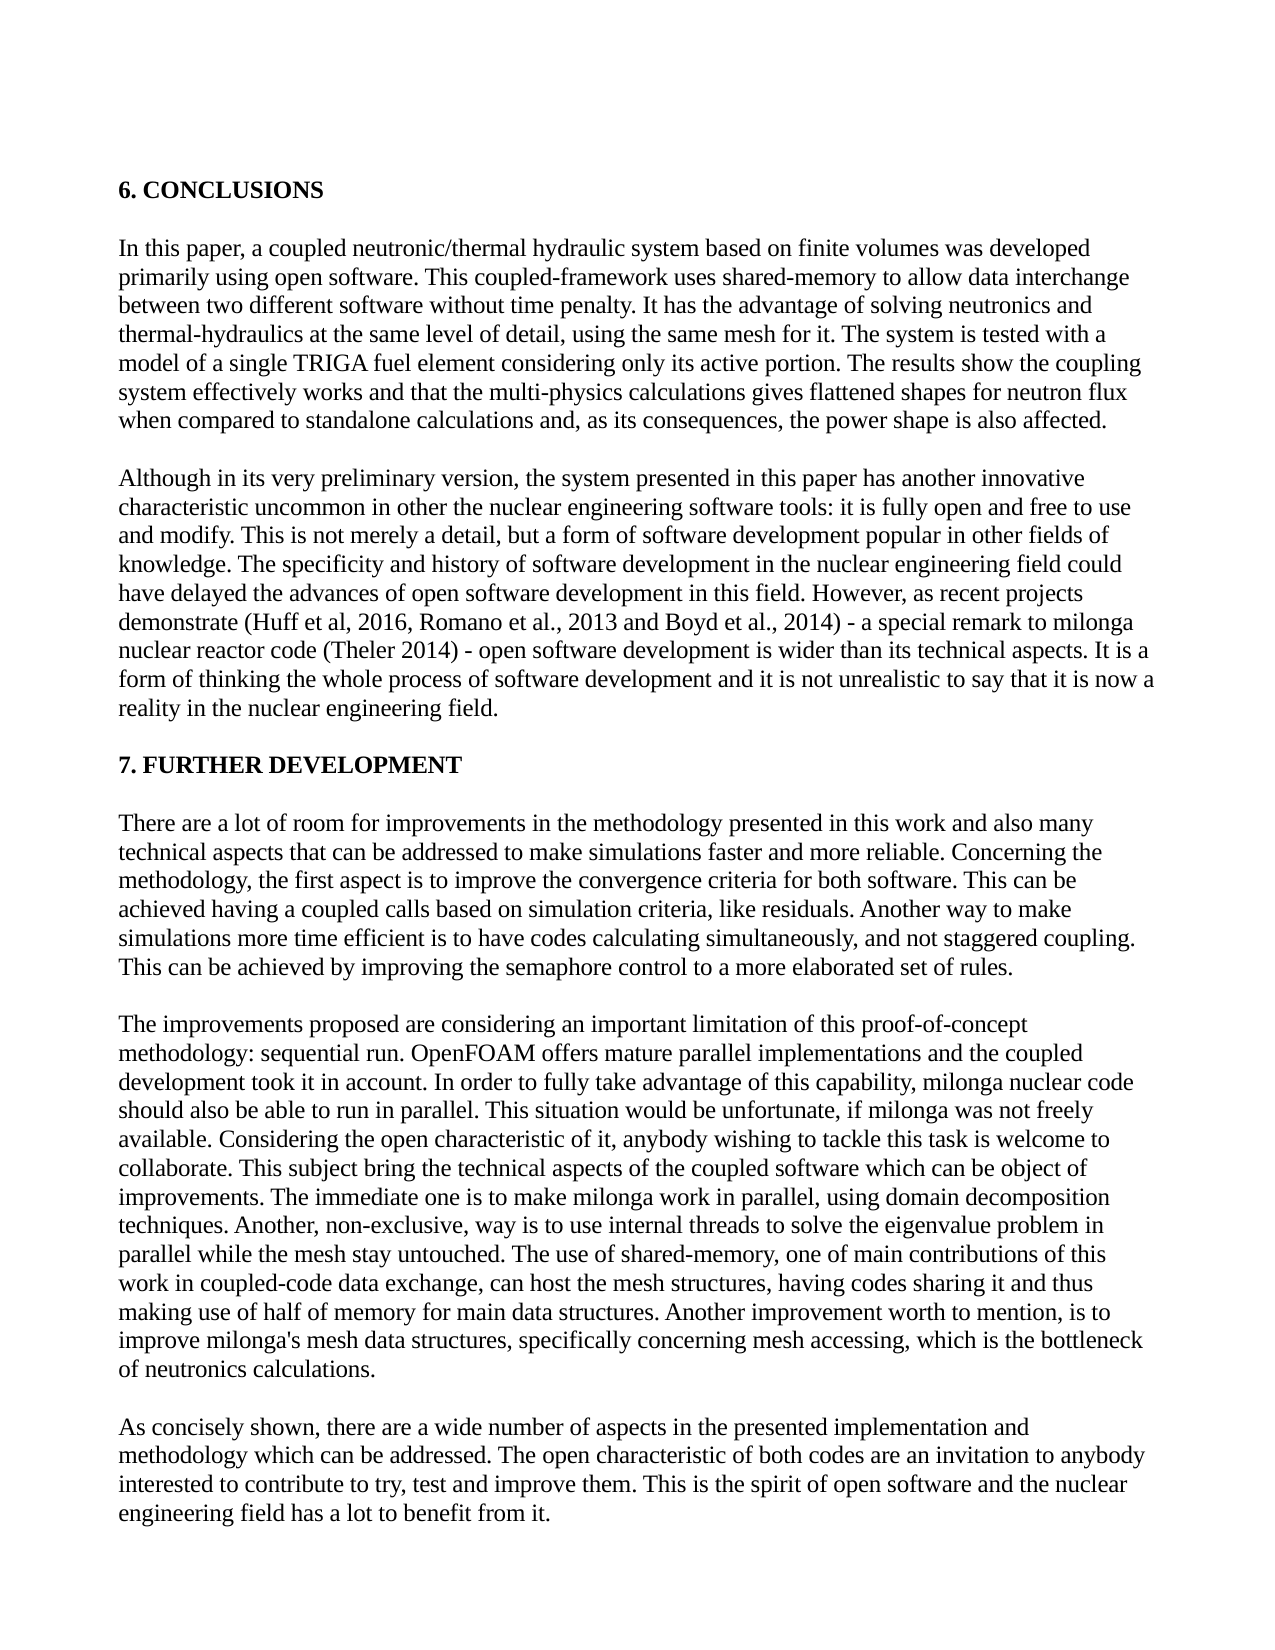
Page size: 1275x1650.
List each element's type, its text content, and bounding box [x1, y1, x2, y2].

text The improvements proposed are considering an important limitation of this proof-of-concept methodology: sequential run. OpenFOAM offers mature parallel implementations and the coupled development took it in account. In order to fully take advantage of this capability, milonga nuclear code should also be able to run in parallel. This situation would be unfortunate, if milonga was not freely available. Considering the open characteristic of it, anybody wishing to tackle this task is welcome to collaborate. This subject bring the technical aspects of the coupled software which can be object of improvements. The immediate one is to make milonga work in parallel, using domain decomposition techniques. Another, non-exclusive, way is to use internal threads to solve the eigenvalue problem in parallel while the mesh stay untouched. The use of shared-memory, one of main contributions of this work in coupled-code data exchange, can host the mesh structures, having codes sharing it and thus making use of half of memory for main data structures. Another improvement worth to mention, is to improve milonga's mesh data structures, specifically concerning mesh accessing, which is the bottleneck of neutronics calculations. [118, 1009, 1157, 1383]
text In this paper, a coupled neutronic/thermal hydraulic system based on finite volumes was developed primarily using open software. This coupled-framework uses shared-memory to allow data interchange between two different software without time penalty. It has the advantage of solving neutronics and thermal-hydraulics at the same level of detail, using the same mesh for it. The system is tested with a model of a single TRIGA fuel element considering only its active portion. The results show the coupling system effectively works and that the multi-physics calculations gives flattened shapes for neutron flux when compared to standalone calculations and, as its consequences, the power shape is also affected. [118, 233, 1157, 434]
text There are a lot of room for improvements in the methodology presented in this work and also many technical aspects that can be addressed to make simulations faster and more reliable. Concerning the methodology, the first aspect is to improve the convergence criteria for both software. This can be achieved having a coupled calls based on simulation criteria, like residuals. Another way to make simulations more time efficient is to have codes calculating simultaneously, and not staggered coupling. This can be achieved by improving the semaphore control to a more elaborated set of rules. [118, 808, 1157, 981]
text 7. FURTHER DEVELOPMENT [118, 751, 1157, 779]
text As concisely shown, there are a wide number of aspects in the presented implementation and methodology which can be addressed. The open characteristic of both codes are an invitation to anybody interested to contribute to try, test and improve them. This is the spirit of open software and the nuclear engineering field has a lot to benefit from it. [118, 1412, 1157, 1527]
text Although in its very preliminary version, the system presented in this paper has another innovative characteristic uncommon in other the nuclear engineering software tools: it is fully open and free to use and modify. This is not merely a detail, but a form of software development popular in other fields of knowledge. The specificity and history of software development in the nuclear engineering field could have delayed the advances of open software development in this field. However, as recent projects demonstrate (Huff et al, 2016, Romano et al., 2013 and Boyd et al., 2014) - a special remark to milonga nuclear reactor code (Theler 2014) - open software development is wider than its technical aspects. It is a form of thinking the whole process of software development and it is not unrealistic to say that it is now a reality in the nuclear engineering field. [118, 463, 1157, 722]
text 6. CONCLUSIONS [118, 176, 1157, 204]
